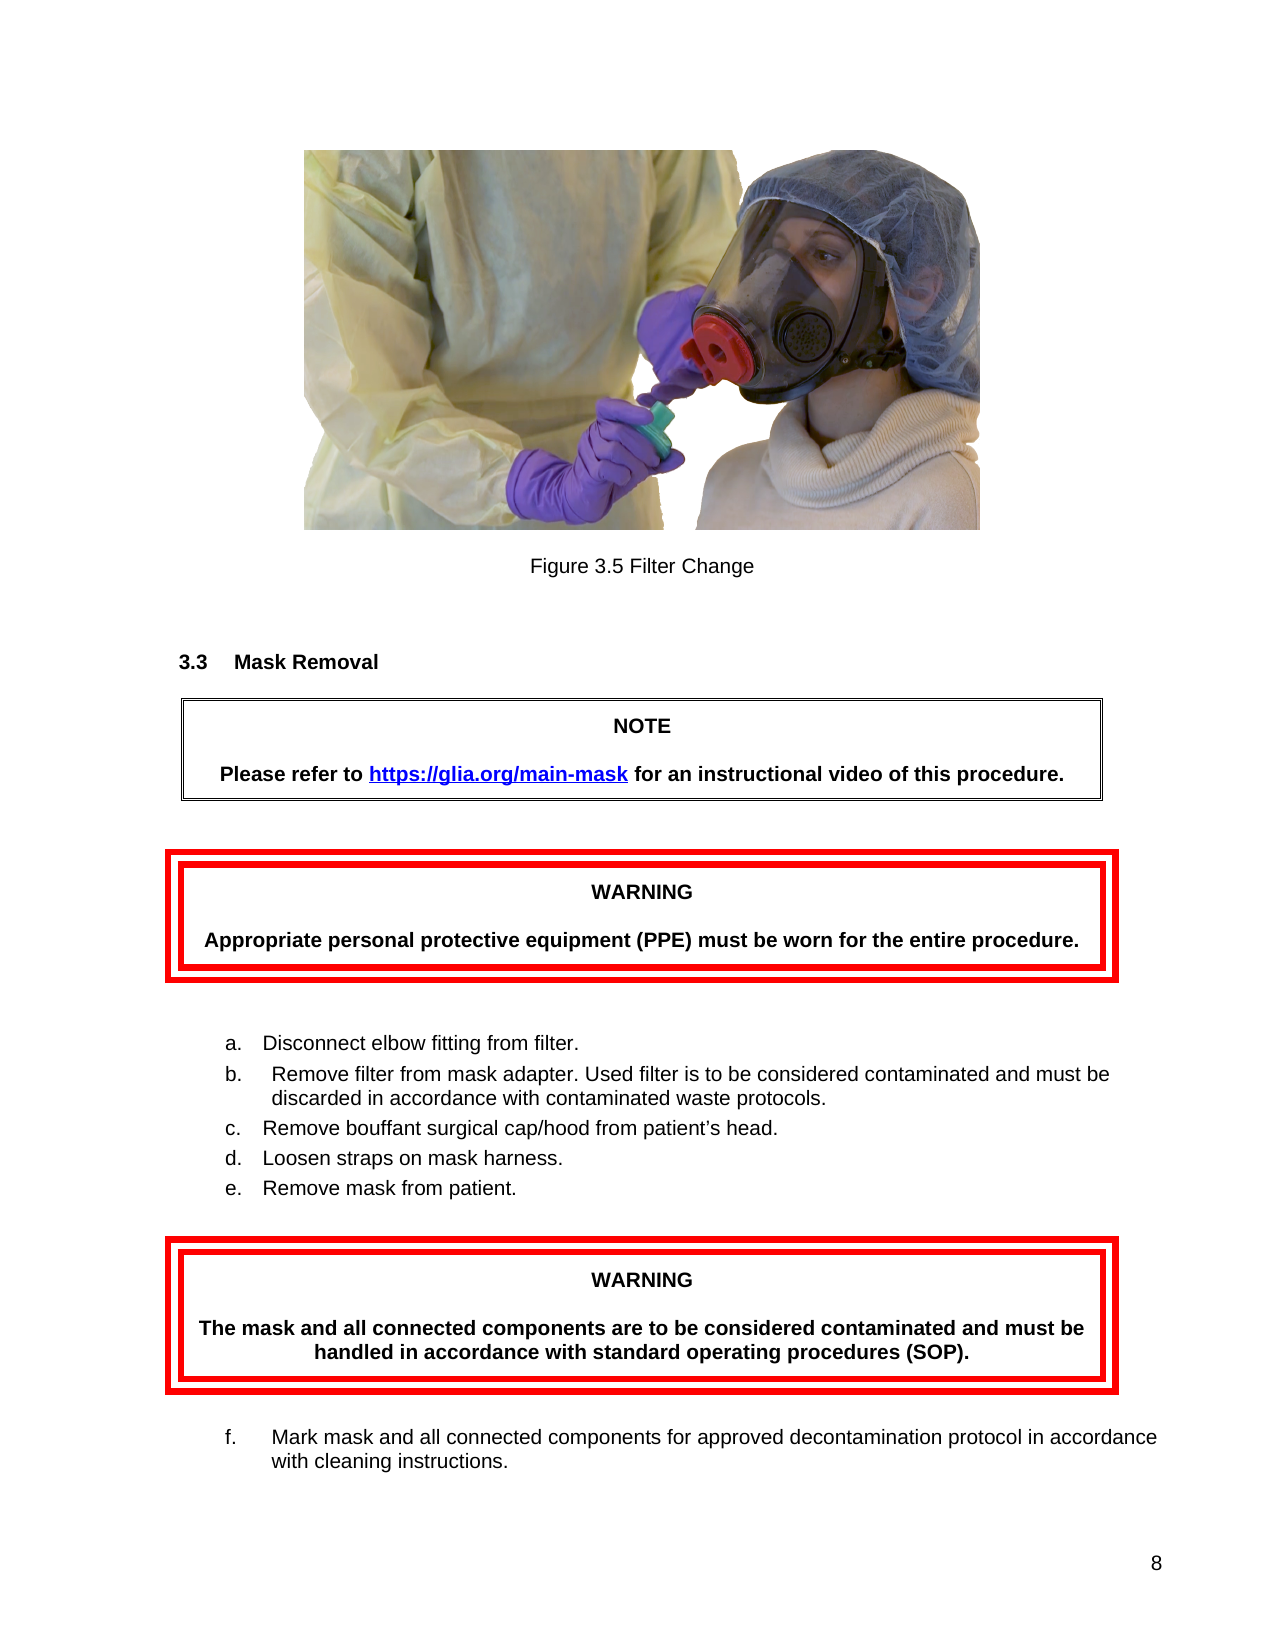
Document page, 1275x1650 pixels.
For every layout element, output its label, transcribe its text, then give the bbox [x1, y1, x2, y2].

subtitle Mask Removal [178, 650, 1162, 674]
text WARNING [171, 855, 1112, 897]
list Loosen straps on mask harness. [225, 1146, 1162, 1170]
text Figure 3.5 Filter Change [121, 554, 1162, 578]
list Remove bouffant surgical cap/hood from patient’s head. [225, 1116, 1162, 1139]
text WARNING [171, 1243, 1112, 1284]
list Mark mask and all connected components for approved decontamination protocol in accordance with cleaning instructions. [225, 1425, 1162, 1473]
picture [304, 150, 980, 530]
text Please refer to https://glia.org/main-mask for an instructional video of this procedure. [184, 746, 1100, 798]
text NOTE [184, 701, 1100, 737]
text Appropriate personal protective equipment (PPE) must be worn for the entire procedure. [171, 897, 1112, 977]
list Remove filter from mask adapter. Used filter is to be considered contaminated and must be discarded in accordance with contaminated waste protocols. [225, 1061, 1162, 1109]
list Disconnect elbow fitting from filter. [225, 1031, 1162, 1055]
list Remove mask from patient. [225, 1176, 1162, 1200]
text The mask and all connected components are to be considered contaminated and must be handled in accordance with standard operating procedures (SOP). [171, 1284, 1112, 1388]
